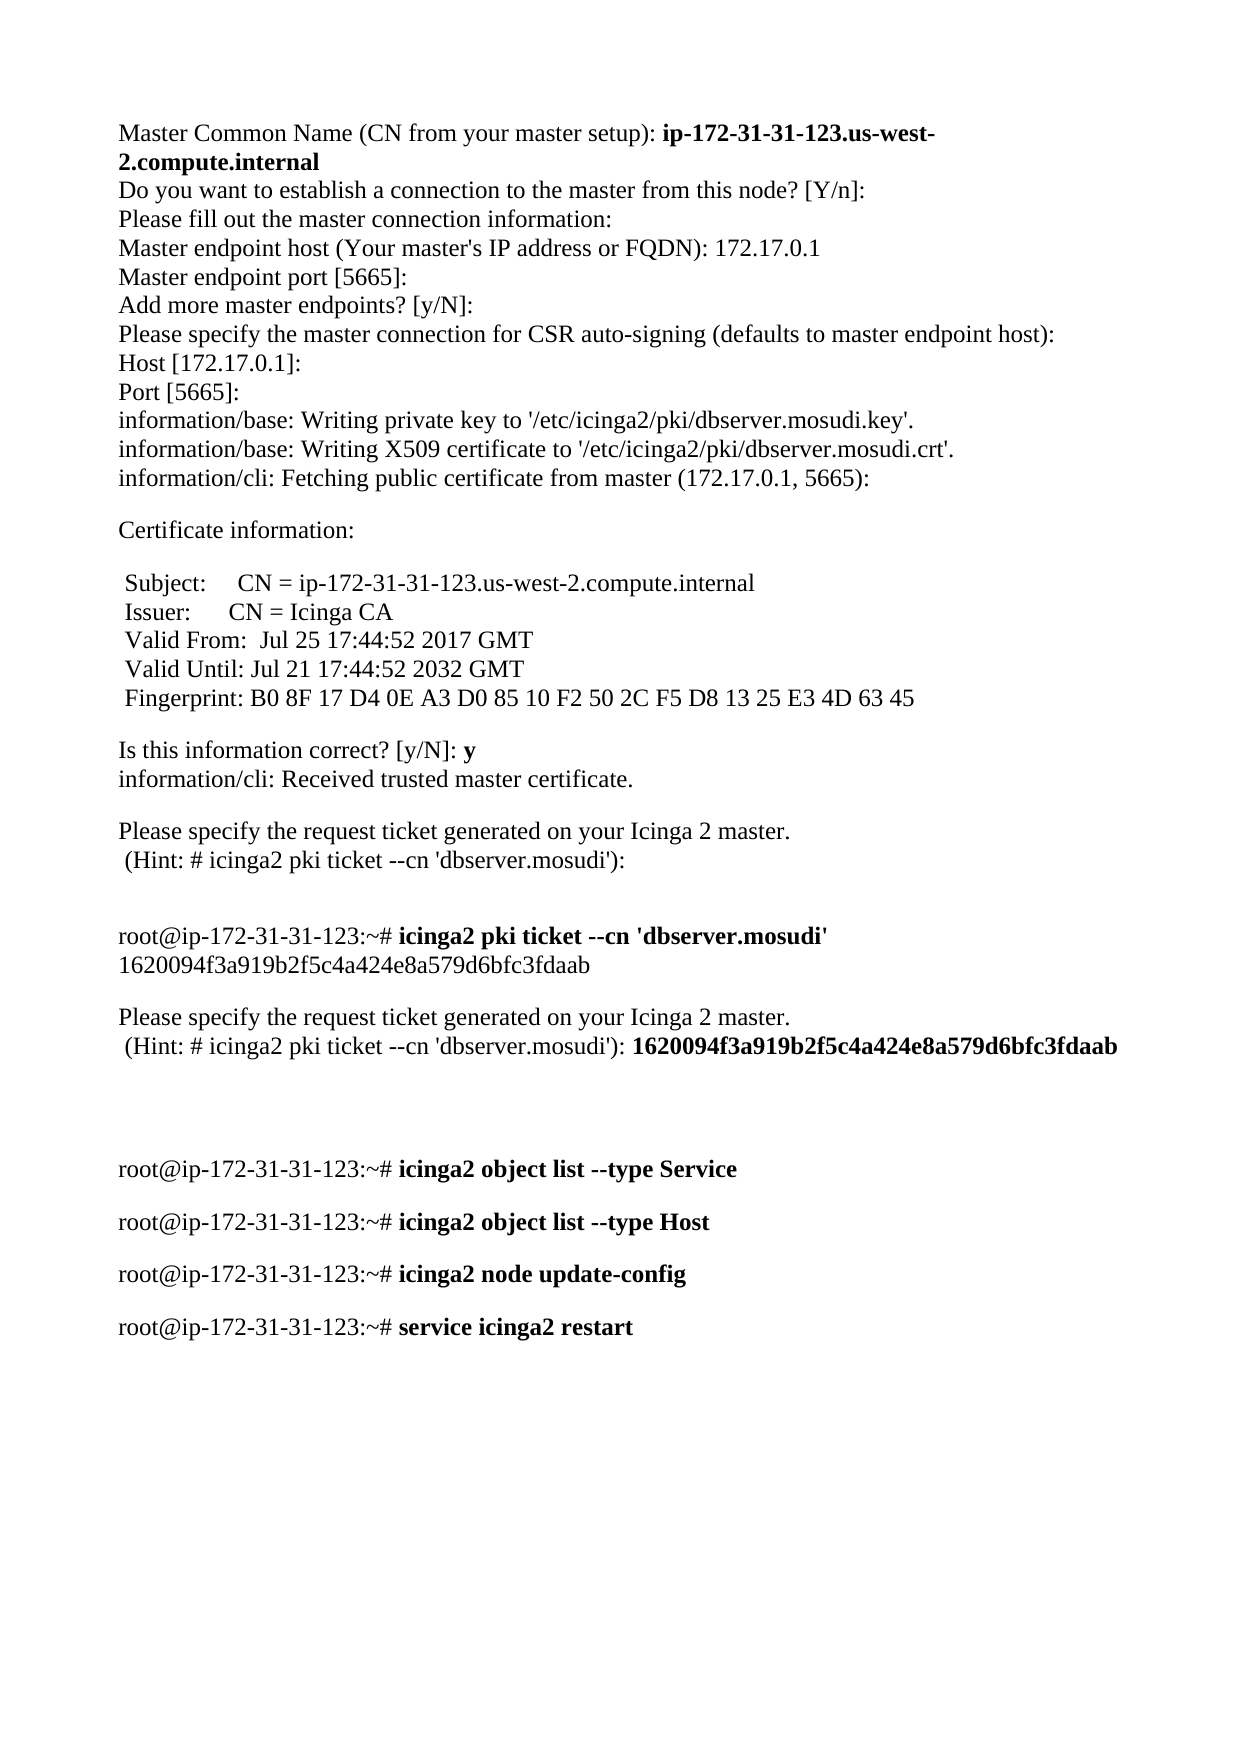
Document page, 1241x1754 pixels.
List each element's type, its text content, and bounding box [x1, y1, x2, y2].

text Please fill out the master connection information: [118, 204, 1122, 233]
text Subject: CN = ip-172-31-31-123.us-west-2.compute.internal [118, 568, 1122, 597]
text Valid From: Jul 25 17:44:52 2017 GMT [118, 625, 1122, 654]
text Valid Until: Jul 21 17:44:52 2032 GMT [118, 654, 1122, 683]
text Please specify the request ticket generated on your Icinga 2 master. [118, 1002, 1122, 1031]
text Master endpoint port [5665]: [118, 262, 1122, 291]
text root@ip-172-31-31-123:~# service icinga2 restart [118, 1312, 1122, 1340]
text Do you want to establish a connection to the master from this node? [Y/n]: [118, 176, 1122, 204]
text Is this information correct? [y/N]: y [118, 735, 1122, 764]
text Master Common Name (CN from your master setup): ip-172-31-31-123.us-west-2.compute.internal [118, 118, 1122, 176]
text root@ip-172-31-31-123:~# icinga2 node update-config [118, 1259, 1122, 1288]
text Please specify the request ticket generated on your Icinga 2 master. [118, 816, 1122, 845]
text Issuer: CN = Icinga CA [118, 597, 1122, 625]
text root@ip-172-31-31-123:~# icinga2 object list --type Service [118, 1154, 1122, 1183]
text (Hint: # icinga2 pki ticket --cn 'dbserver.mosudi'): 1620094f3a919b2f5c4a424e8a579d6bfc3fdaab [118, 1031, 1122, 1060]
text Add more master endpoints? [y/N]: [118, 291, 1122, 319]
text Fingerprint: B0 8F 17 D4 0E A3 D0 85 10 F2 50 2C F5 D8 13 25 E3 4D 63 45 [118, 683, 1122, 712]
text Certificate information: [118, 516, 1122, 544]
text Please specify the master connection for CSR auto-signing (defaults to master endpoint host): [118, 319, 1122, 348]
text root@ip-172-31-31-123:~# icinga2 object list --type Host [118, 1207, 1122, 1236]
text Port [5665]: [118, 377, 1122, 406]
text root@ip-172-31-31-123:~# icinga2 pki ticket --cn 'dbserver.mosudi' [118, 921, 1122, 950]
text Master endpoint host (Your master's IP address or FQDN): 172.17.0.1 [118, 233, 1122, 262]
text information/cli: Fetching public certificate from master (172.17.0.1, 5665): [118, 463, 1122, 492]
text 1620094f3a919b2f5c4a424e8a579d6bfc3fdaab [118, 950, 1122, 979]
text information/cli: Received trusted master certificate. [118, 764, 1122, 793]
text information/base: Writing X509 certificate to '/etc/icinga2/pki/dbserver.mosudi.crt'. [118, 434, 1122, 463]
text information/base: Writing private key to '/etc/icinga2/pki/dbserver.mosudi.key'. [118, 406, 1122, 434]
text Host [172.17.0.1]: [118, 348, 1122, 377]
text (Hint: # icinga2 pki ticket --cn 'dbserver.mosudi'): [118, 845, 1122, 874]
